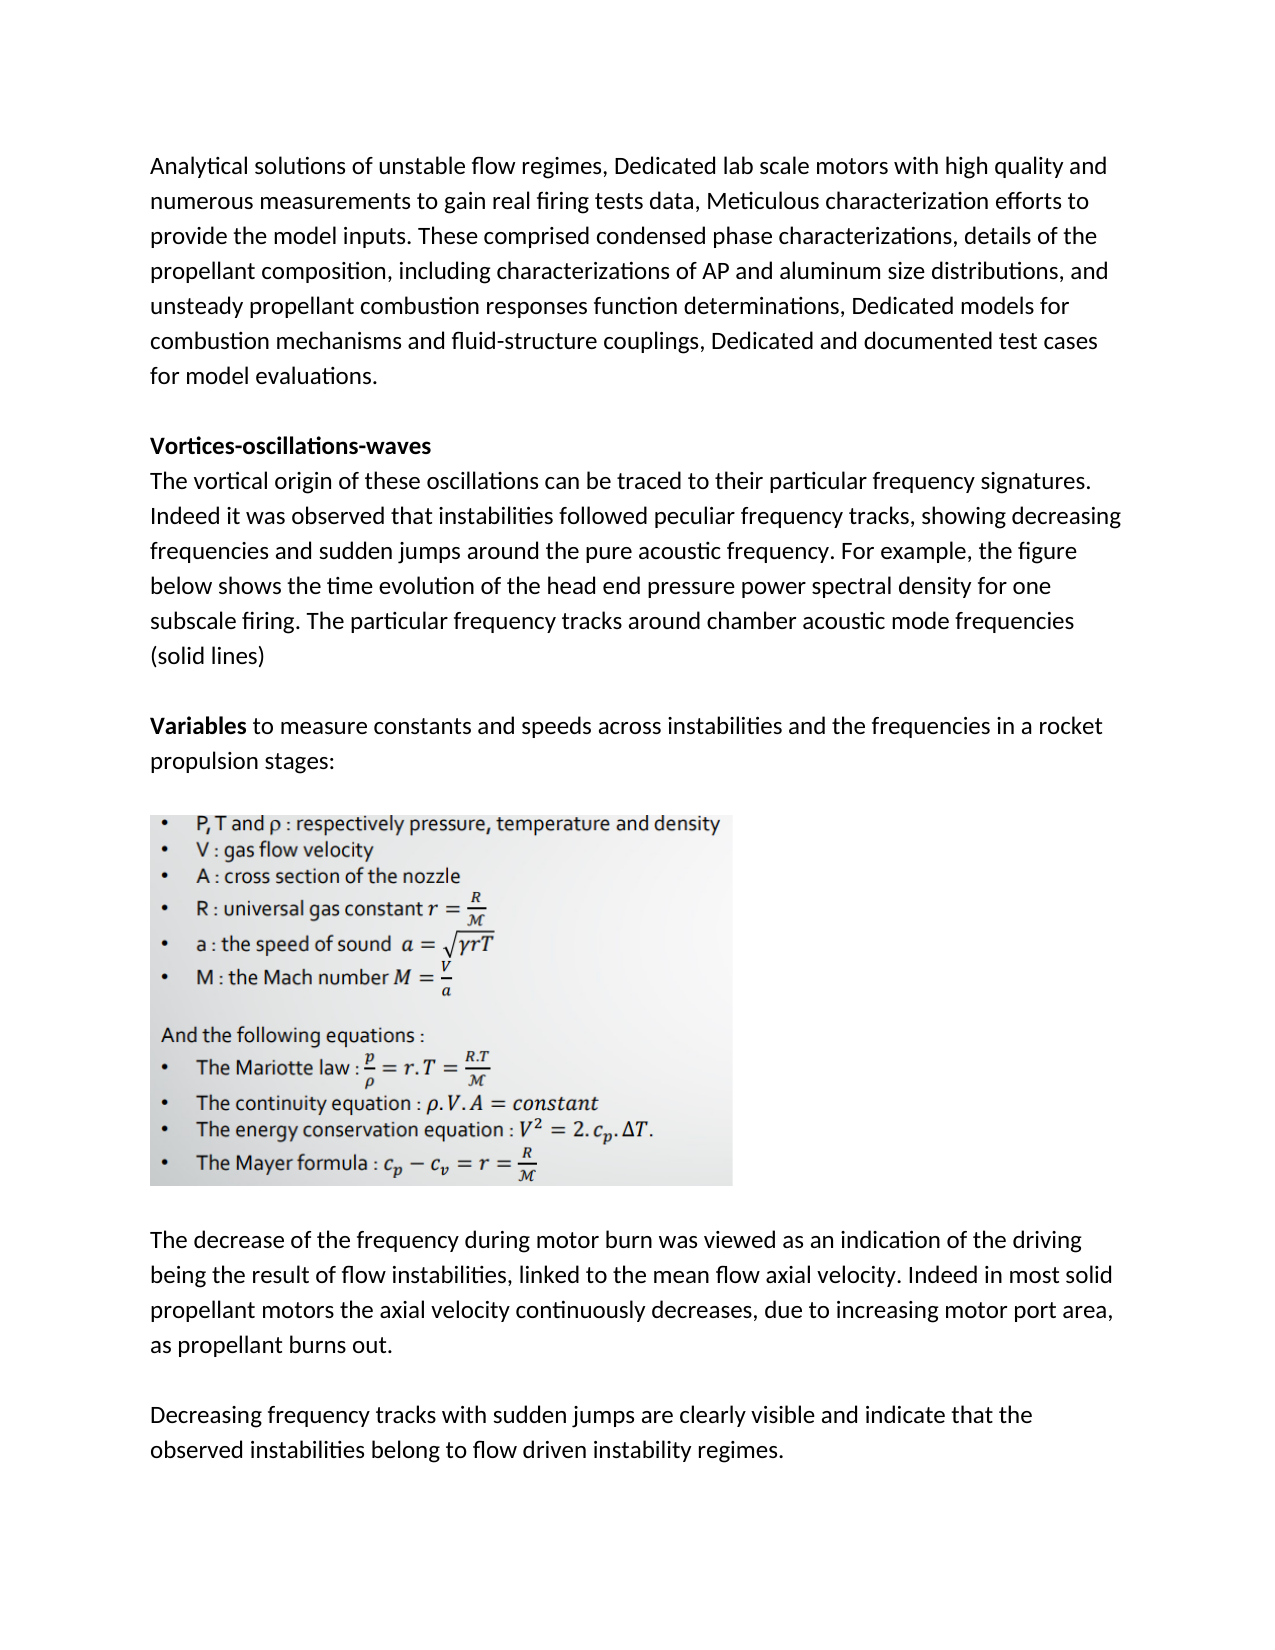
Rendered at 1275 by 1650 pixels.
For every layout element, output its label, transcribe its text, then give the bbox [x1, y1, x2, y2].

text The vortical origin of these oscillations can be traced to their particular frequency signatures. Indeed it was observed that instabilities followed peculiar frequency tracks, showing decreasing frequencies and sudden jumps around the pure acoustic frequency. For example, the figure below shows the time evolution of the head end pressure power spectral density for one subscale firing. The particular frequency tracks around chamber acoustic mode frequencies (solid lines) [150, 465, 1125, 671]
text Variables to measure constants and speeds across instabilities and the frequencies in a rocket propulsion stages: [150, 710, 1125, 776]
text Decreasing frequency tracks with sudden jumps are clearly visible and indicate that the observed instabilities belong to flow driven instability regimes. [150, 1399, 1125, 1465]
text The decrease of the frequency during motor burn was viewed as an indication of the driving being the result of flow instabilities, linked to the mean flow axial velocity. Indeed in most solid propellant motors the axial velocity continuously decreases, due to increasing motor port area, as propellant burns out. [150, 1224, 1125, 1360]
text Vortices-oscillations-waves [150, 430, 1125, 461]
text Analytical solutions of unstable flow regimes, Dedicated lab scale motors with high quality and numerous measurements to gain real firing tests data, Meticulous characterization efforts to provide the model inputs. These comprised condensed phase characterizations, details of the propellant composition, including characterizations of AP and aluminum size distributions, and unsteady propellant combustion responses function determinations, Dedicated models for combustion mechanisms and fluid-structure couplings, Dedicated and documented test cases for model evaluations. [150, 150, 1125, 391]
picture [150, 815, 733, 1186]
